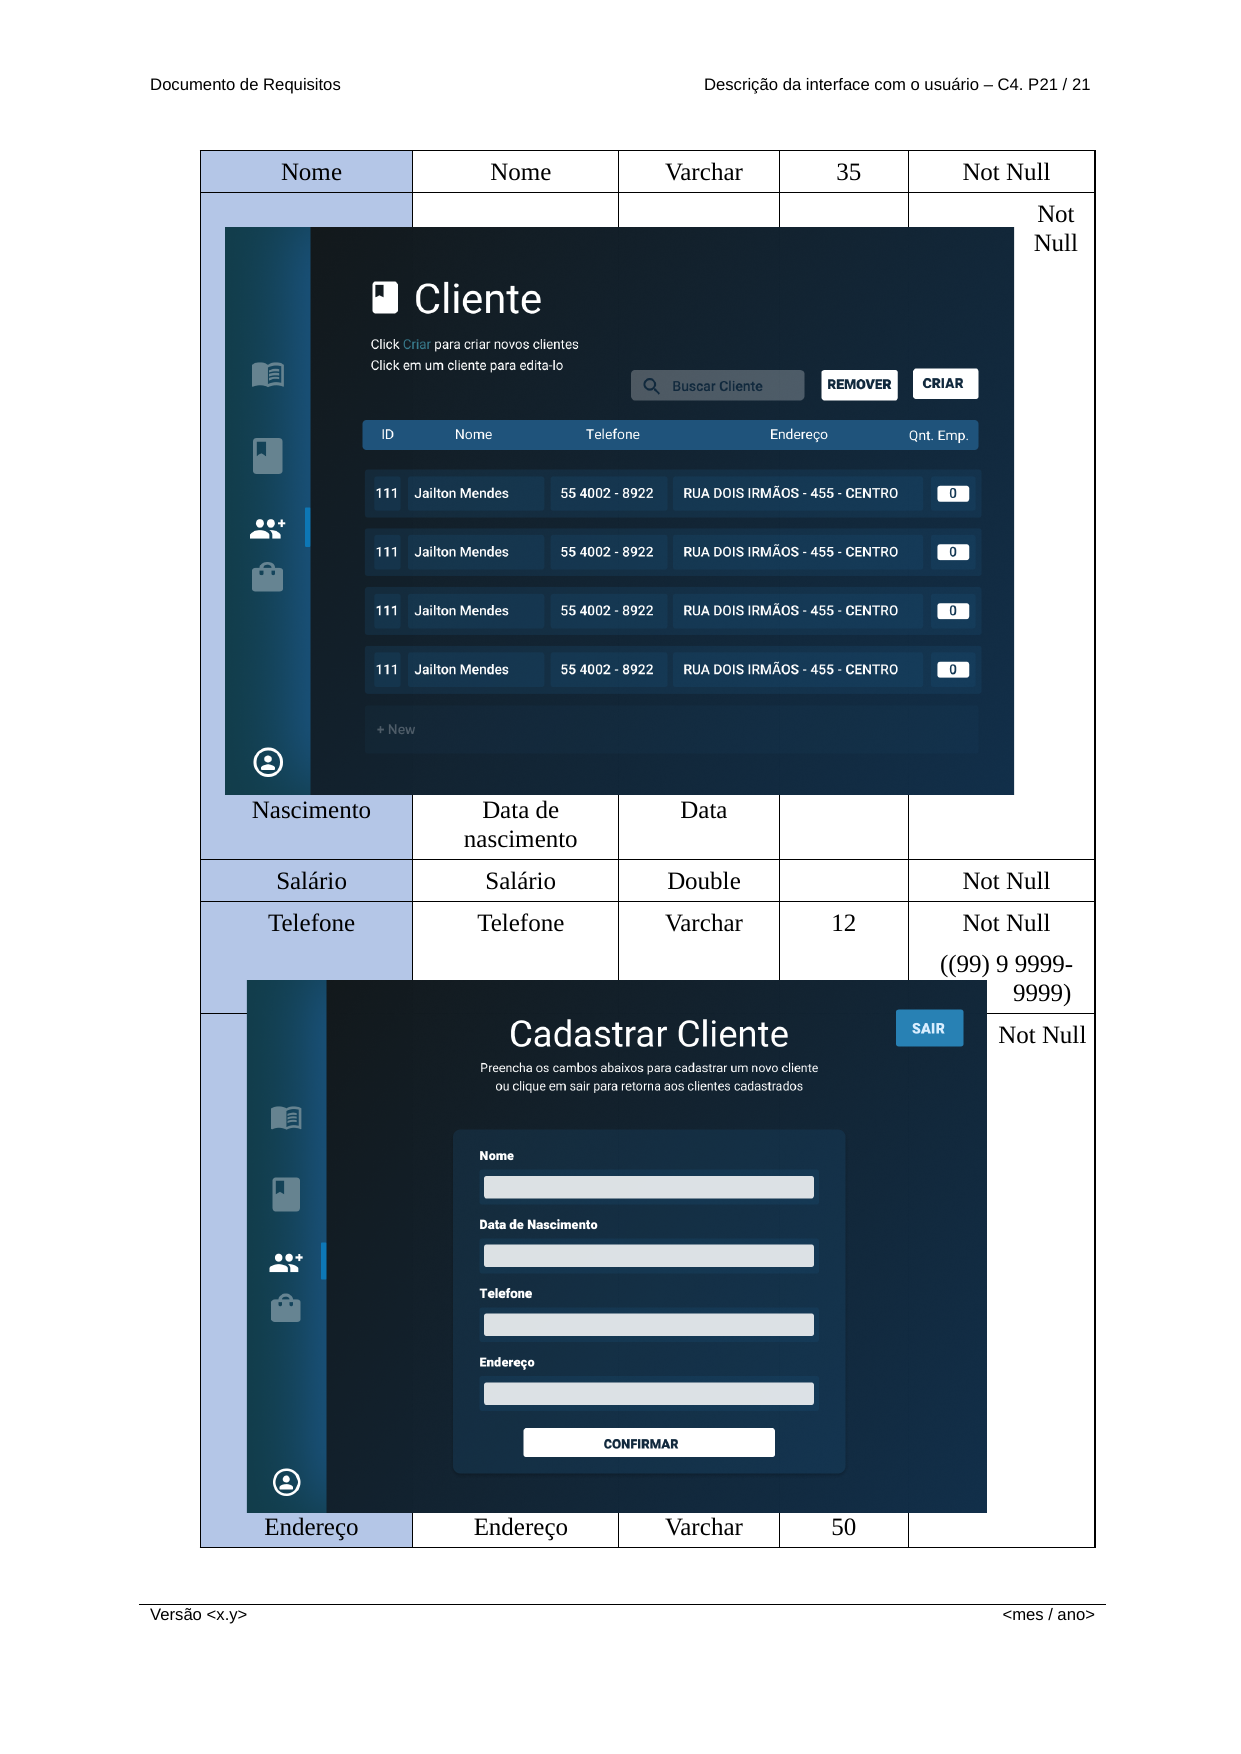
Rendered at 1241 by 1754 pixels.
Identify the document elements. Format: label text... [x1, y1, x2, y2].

table_cell Salário [201, 860, 412, 901]
table_cell Varchar [619, 1513, 779, 1547]
table_cell 50 [780, 1513, 908, 1547]
table_cell [780, 795, 908, 859]
table_cell Not Null ((99) 9 9999-9999) [909, 902, 1094, 1013]
table_cell 12 [780, 902, 908, 980]
table_cell [413, 193, 618, 227]
table_cell Endereço [413, 1513, 618, 1547]
table_cell Salário [413, 860, 618, 901]
table_cell Not Null [909, 151, 1094, 192]
table_cell 35 [780, 151, 908, 192]
table_cell Endereço [201, 1014, 412, 1547]
table_cell Telefone [201, 902, 412, 1013]
table_cell Nome [413, 151, 618, 192]
table_cell Data de nascimento [413, 795, 618, 859]
picture [225, 227, 1015, 795]
table_cell [780, 193, 908, 227]
table_cell Not Null [909, 860, 1094, 901]
table_cell Nascimento [201, 193, 412, 859]
picture [246, 980, 987, 1513]
table_cell Not Null [909, 1014, 1094, 1547]
table_cell [619, 193, 779, 227]
table_cell Not Null [909, 193, 1094, 859]
table_cell Telefone [413, 902, 618, 980]
table_cell Data [619, 795, 779, 859]
table_cell Varchar [619, 902, 779, 980]
table_cell [780, 860, 908, 901]
table_cell Double [619, 860, 779, 901]
table_cell Nome [201, 151, 412, 192]
table_cell Varchar [619, 151, 779, 192]
